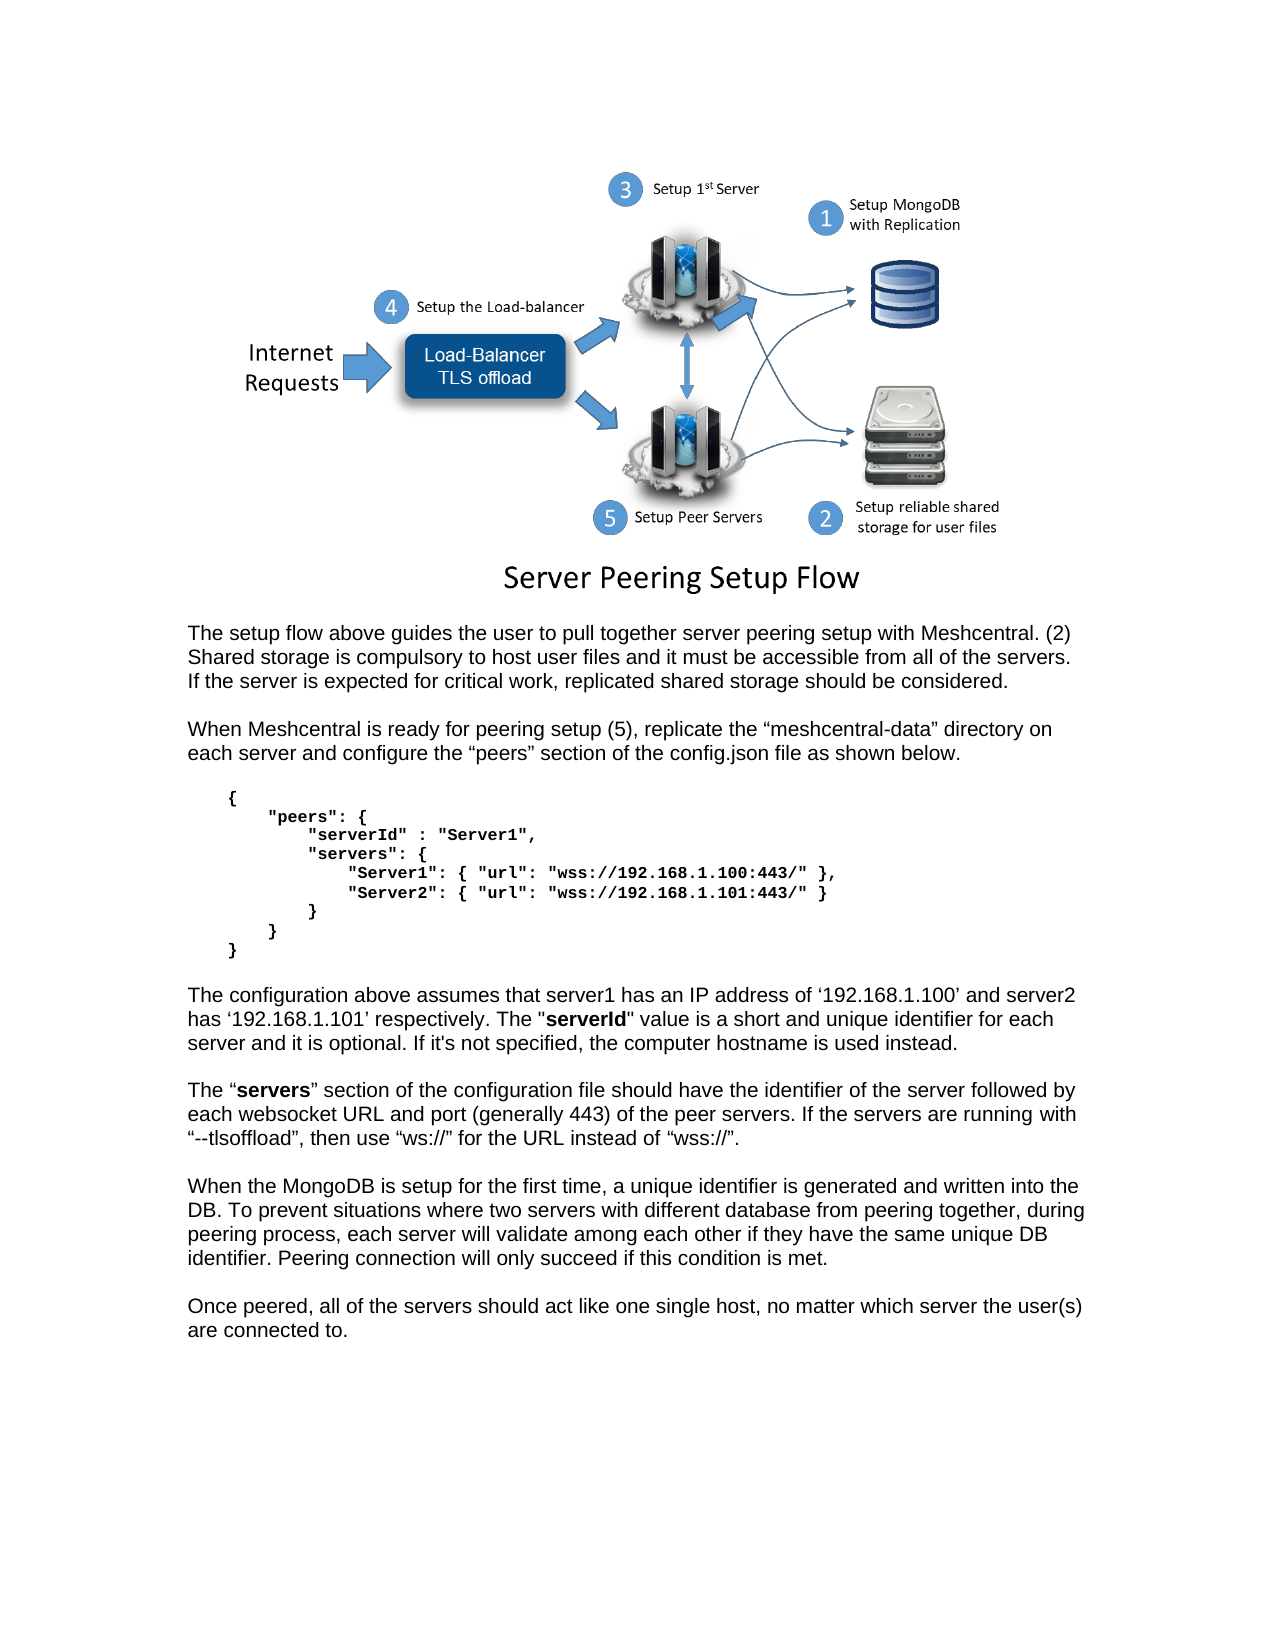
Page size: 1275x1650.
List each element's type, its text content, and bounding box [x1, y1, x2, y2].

text } [307, 902, 1179, 921]
text Once peered, all of the servers should act like one single host, no matter which server the user(s) are connected to. [187, 1294, 1086, 1342]
text "peers": { [267, 808, 1179, 827]
text When the MongoDB is setup for the first time, a unique identifier is generated and written into the DB. To prevent situations where two servers with different database from peering together, during peering process, each server will validate among each other if they have the same unique DB identifier. Peering connection will only succeed if this condition is met. [187, 1174, 1092, 1270]
text The setup flow above guides the user to pull together server peering setup with Meshcentral. (2) Shared storage is compulsory to host user files and it must be accessible from all of the servers. If the server is expected for critical work, replicated shared storage should be considered. [187, 621, 1072, 693]
text When Meshcentral is ready for peering setup (5), replicate the “meshcentral-data” directory on each server and configure the “peers” section of the config.json file as shown below. [187, 717, 1056, 764]
text "serverId" : "Server1", "servers": { [307, 827, 540, 864]
text } [267, 921, 1179, 940]
text } [227, 940, 1179, 959]
text "Server2": { "url": "wss://192.168.1.101:443/" } [347, 883, 1179, 902]
text The configuration above assumes that server1 has an IP address of ‘192.168.1.100’ and server2 has ‘192.168.1.101’ respectively. The "serverId" value is a short and unique identifier for each server and it is optional. If it's not specified, the computer hostname is used instead. [187, 982, 1083, 1054]
text "Server1": { "url": "wss://192.168.1.100:443/" }, [347, 864, 1179, 883]
picture [228, 166, 1039, 617]
text The “servers” section of the configuration file should have the identifier of the server followed by each websocket URL and port (generally 443) of the peer servers. If the servers are running with “--tlsoffload”, then use “ws://” for the URL instead of “wss://”. [187, 1078, 1077, 1150]
text { [227, 789, 1179, 808]
